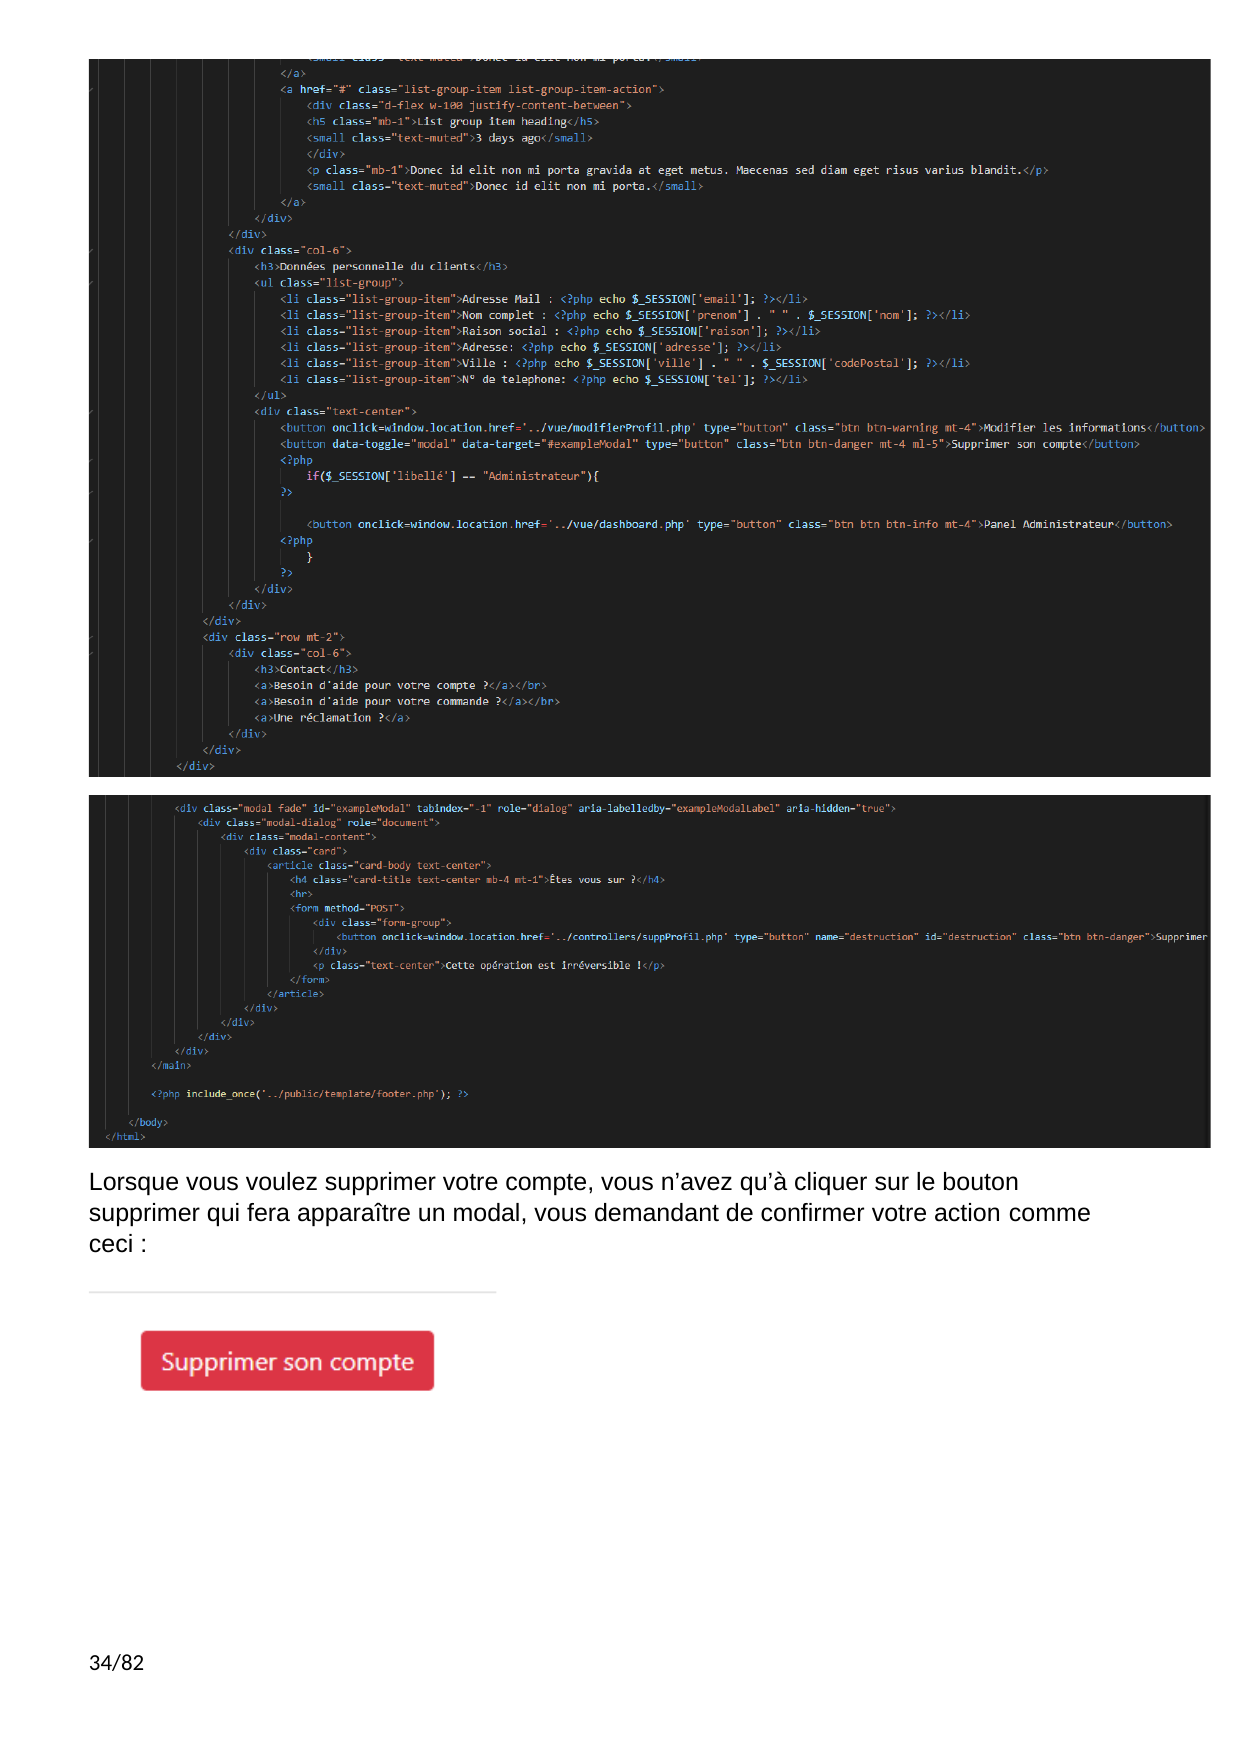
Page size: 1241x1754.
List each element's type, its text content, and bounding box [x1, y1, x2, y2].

picture [88, 59, 1211, 777]
picture [88, 795, 1211, 1148]
picture [88, 1276, 497, 1465]
text Lorsque vous voulez supprimer votre compte, vous n’avez qu’à cliquer sur le bouton supprimer qui fera apparaître un modal, vous demandant de confirmer votre action comme ceci : [89, 1167, 1092, 1258]
